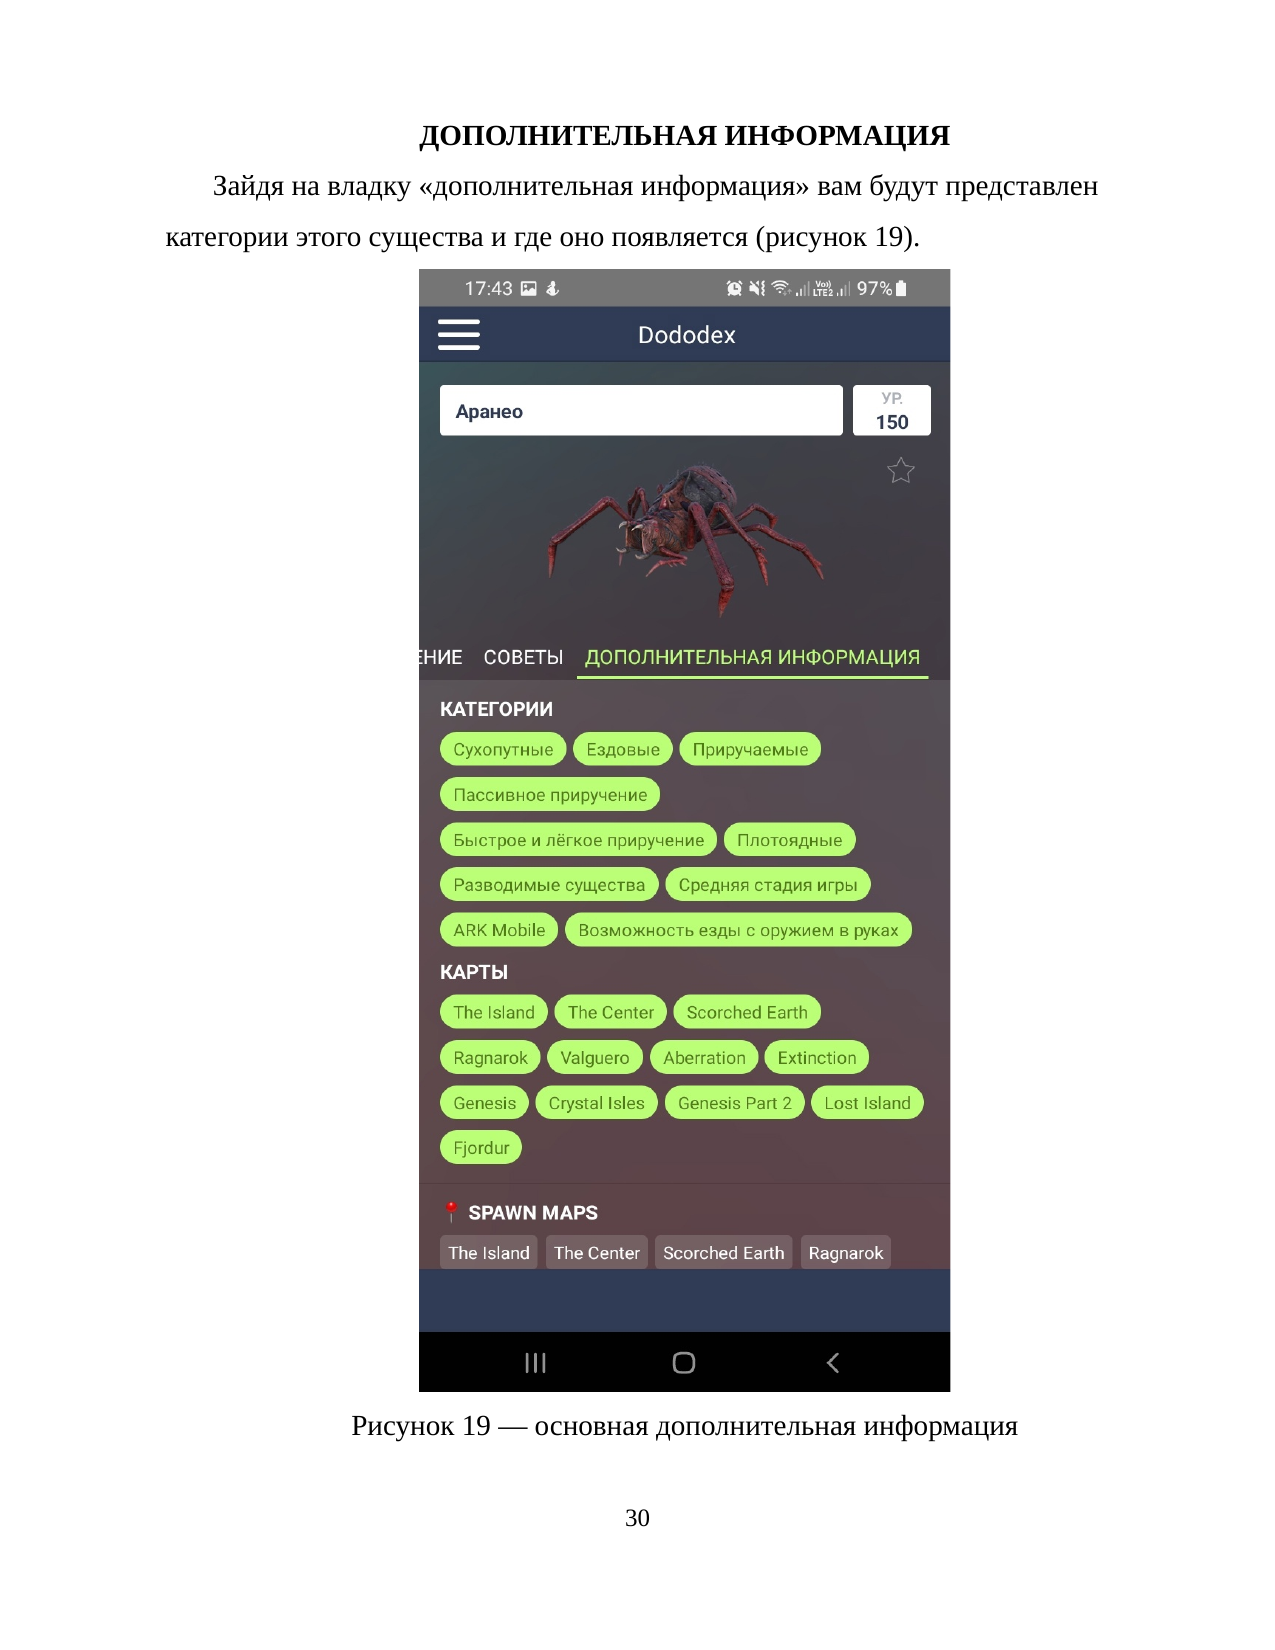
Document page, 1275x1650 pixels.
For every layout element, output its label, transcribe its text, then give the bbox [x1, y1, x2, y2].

list Рисунок 19 — основная дополнительная информация [165, 1408, 1157, 1441]
list Зайдя на владку «дополнительная информация» вам будут представлен категории этого существа и где оно появляется (рисунок 19). [165, 168, 1157, 252]
list ДОПОЛНИТЕЛЬНАЯ ИНФОРМАЦИЯ [165, 118, 1157, 152]
picture [419, 269, 951, 1392]
